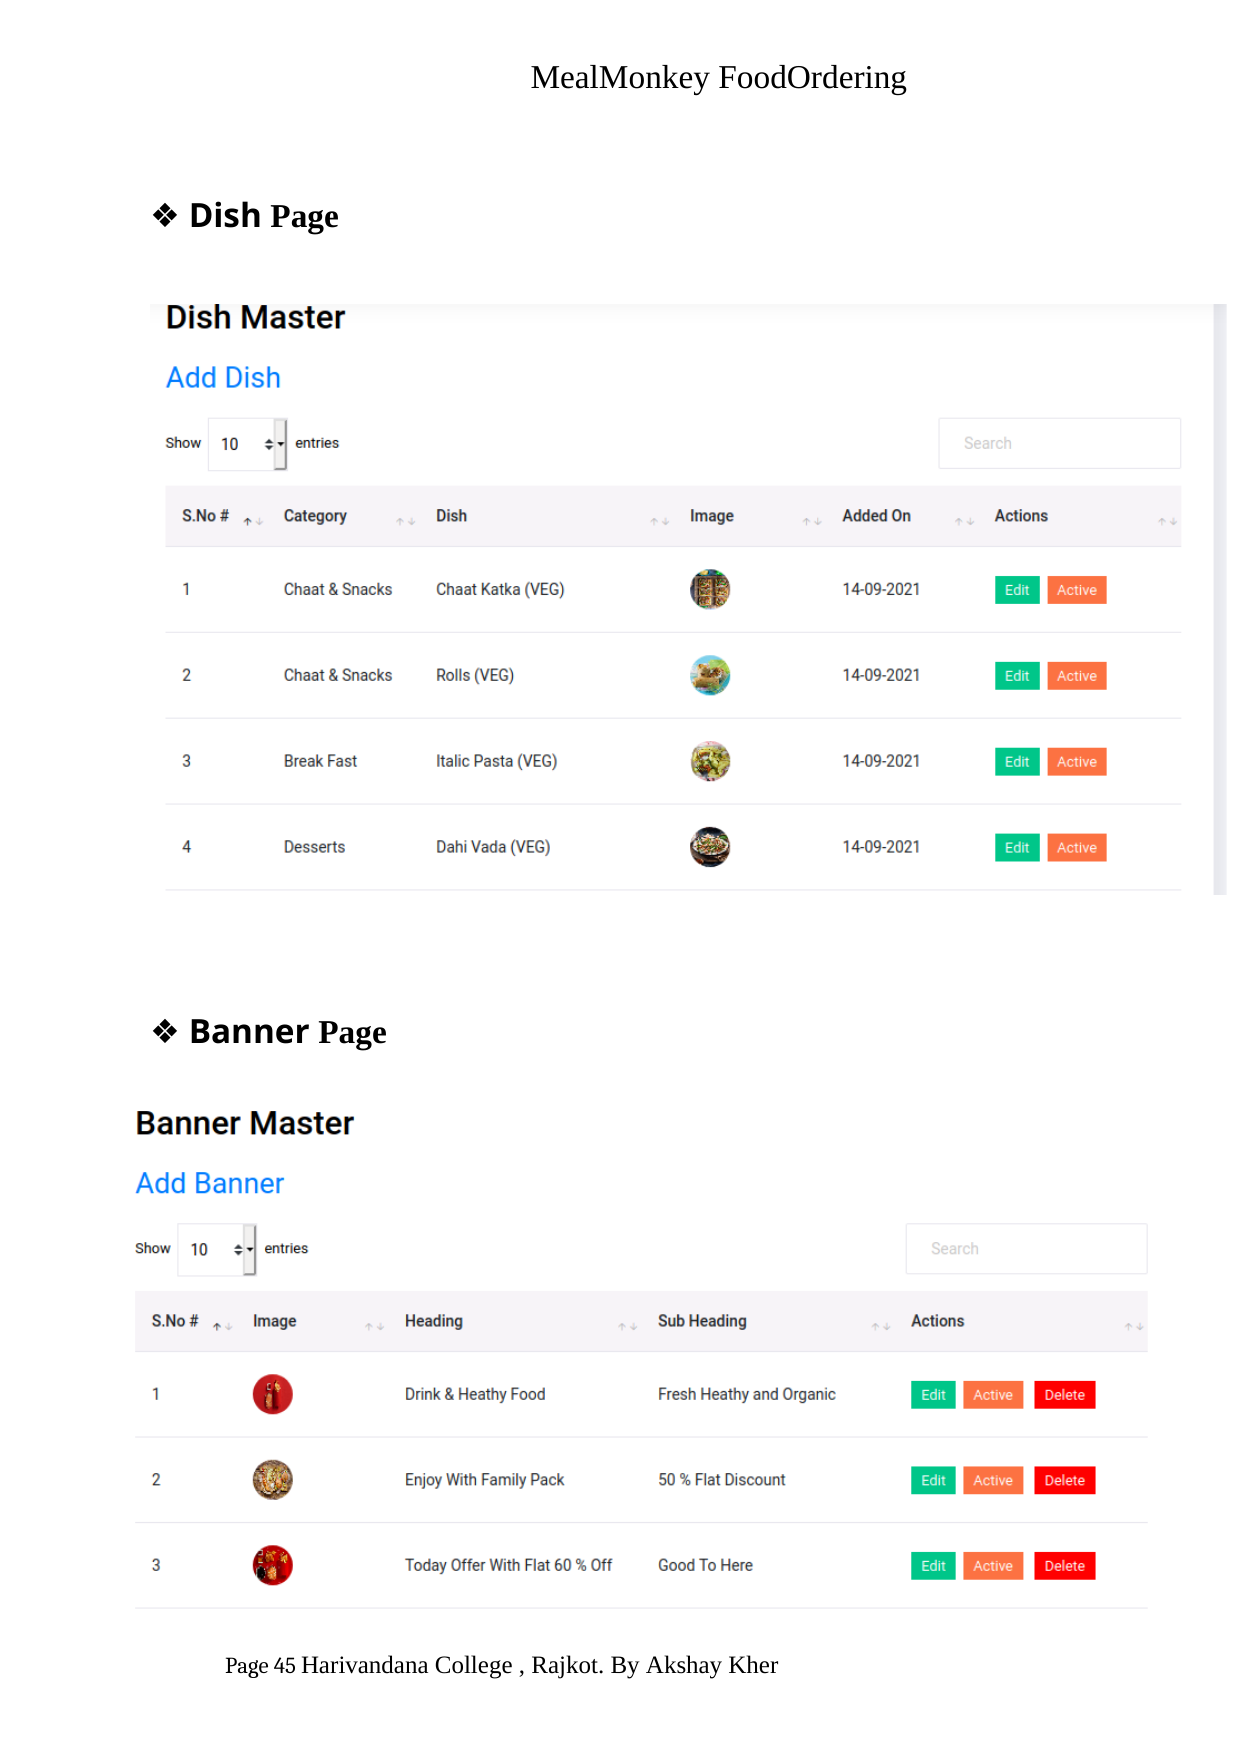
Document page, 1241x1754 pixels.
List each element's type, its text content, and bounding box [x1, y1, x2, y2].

text ❖ Banner Page [150, 1007, 1227, 1053]
picture [103, 1100, 1180, 1612]
picture [150, 304, 1227, 895]
text ❖ Dish Page [150, 191, 1227, 237]
